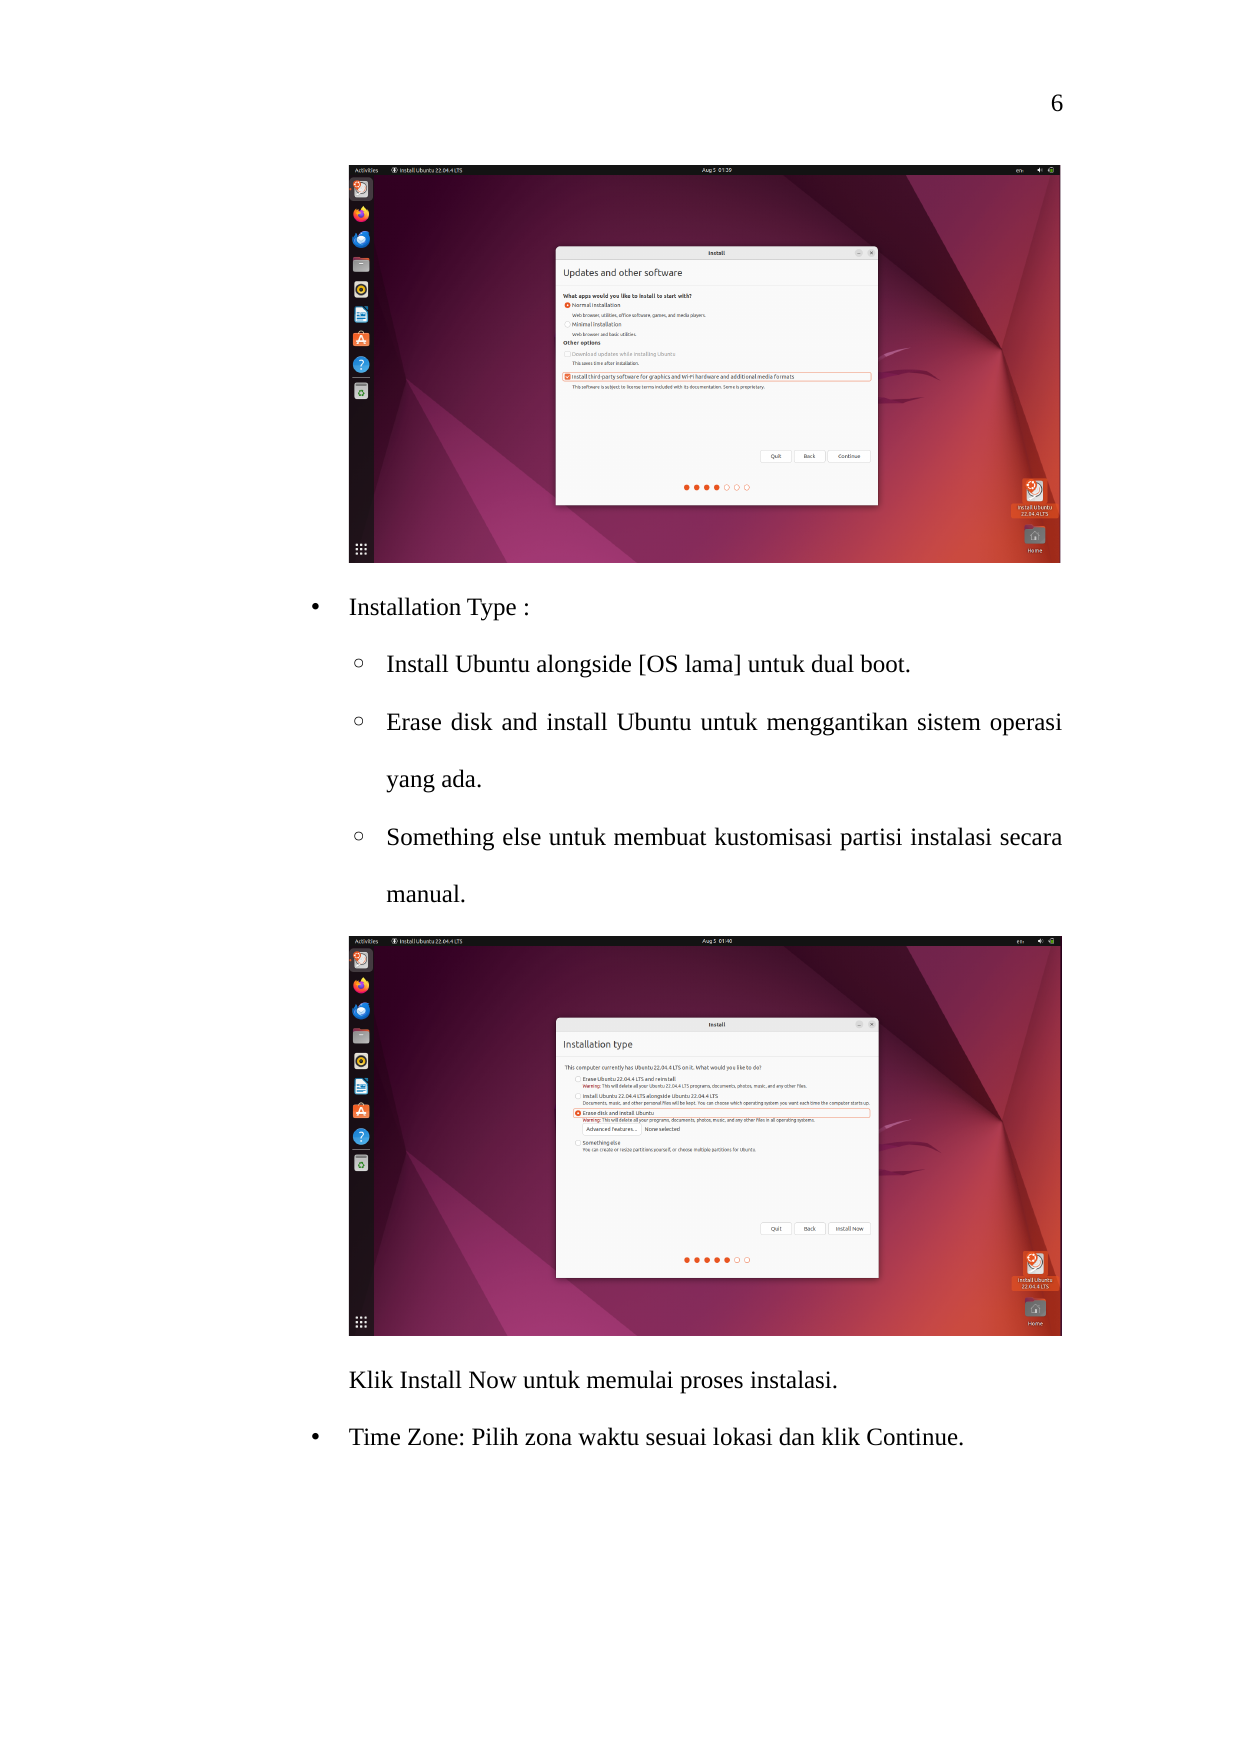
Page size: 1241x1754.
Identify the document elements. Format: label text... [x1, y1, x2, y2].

list Klik Install Now untuk memulai proses instalasi. [311, 1365, 1063, 1393]
list Erase disk and install Ubuntu untuk menggantikan sistem operasi yang ada. [349, 707, 1063, 793]
list Install Ubuntu alongside [OS lama] untuk dual boot. [349, 649, 1063, 678]
picture [348, 936, 1062, 1336]
list Something else untuk membuat kustomisasi partisi instalasi secara manual. [349, 822, 1063, 908]
picture [348, 165, 1061, 563]
list Installation Type : [311, 592, 1063, 620]
list Time Zone: Pilih zona waktu sesuai lokasi dan klik Continue. [311, 1422, 1063, 1451]
